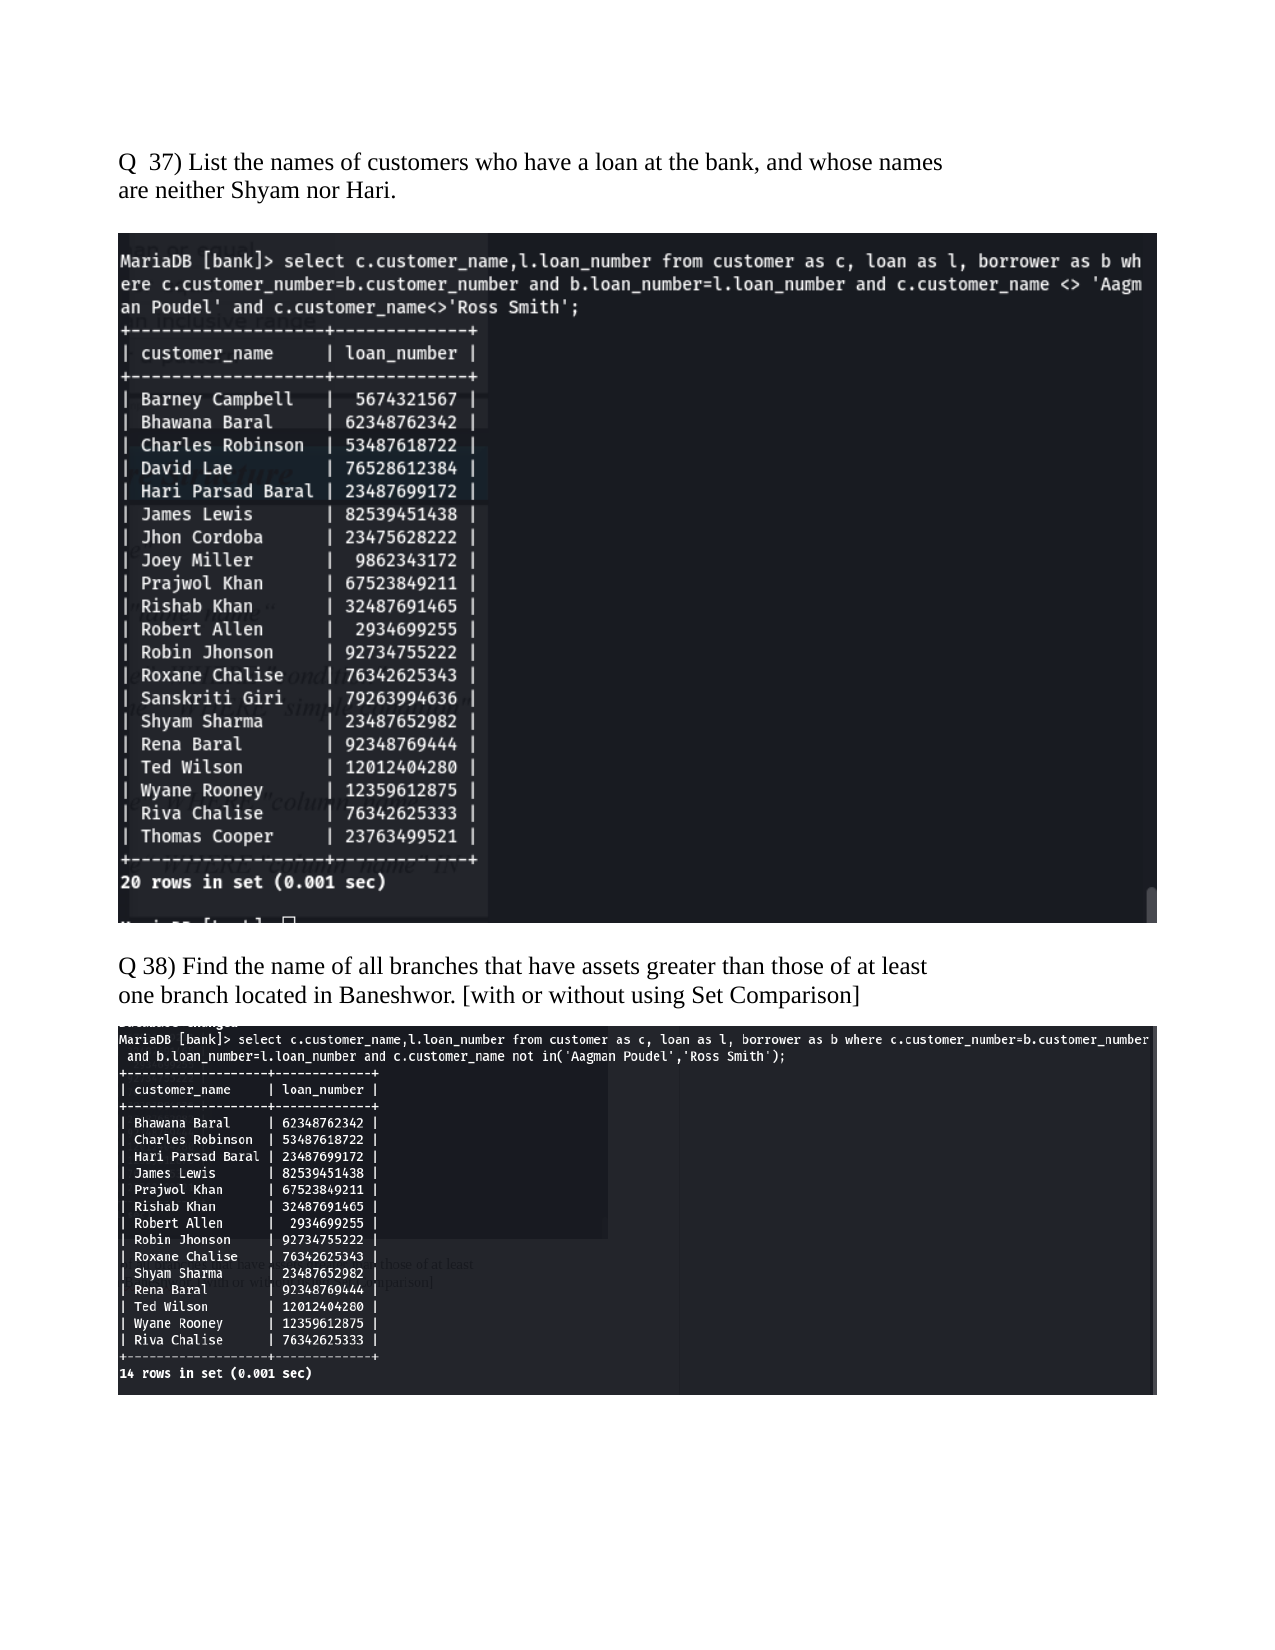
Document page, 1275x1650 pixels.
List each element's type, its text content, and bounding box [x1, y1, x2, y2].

picture [118, 233, 1157, 923]
text one branch located in Baneshwor. [with or without using Set Comparison] [118, 980, 1157, 1008]
picture [118, 1026, 1157, 1395]
text Q 38) Find the name of all branches that have assets greater than those of at least [118, 951, 1157, 980]
text Q 37) List the names of customers who have a loan at the bank, and whose names [118, 147, 1157, 176]
text are neither Shyam nor Hari. [118, 176, 1157, 204]
